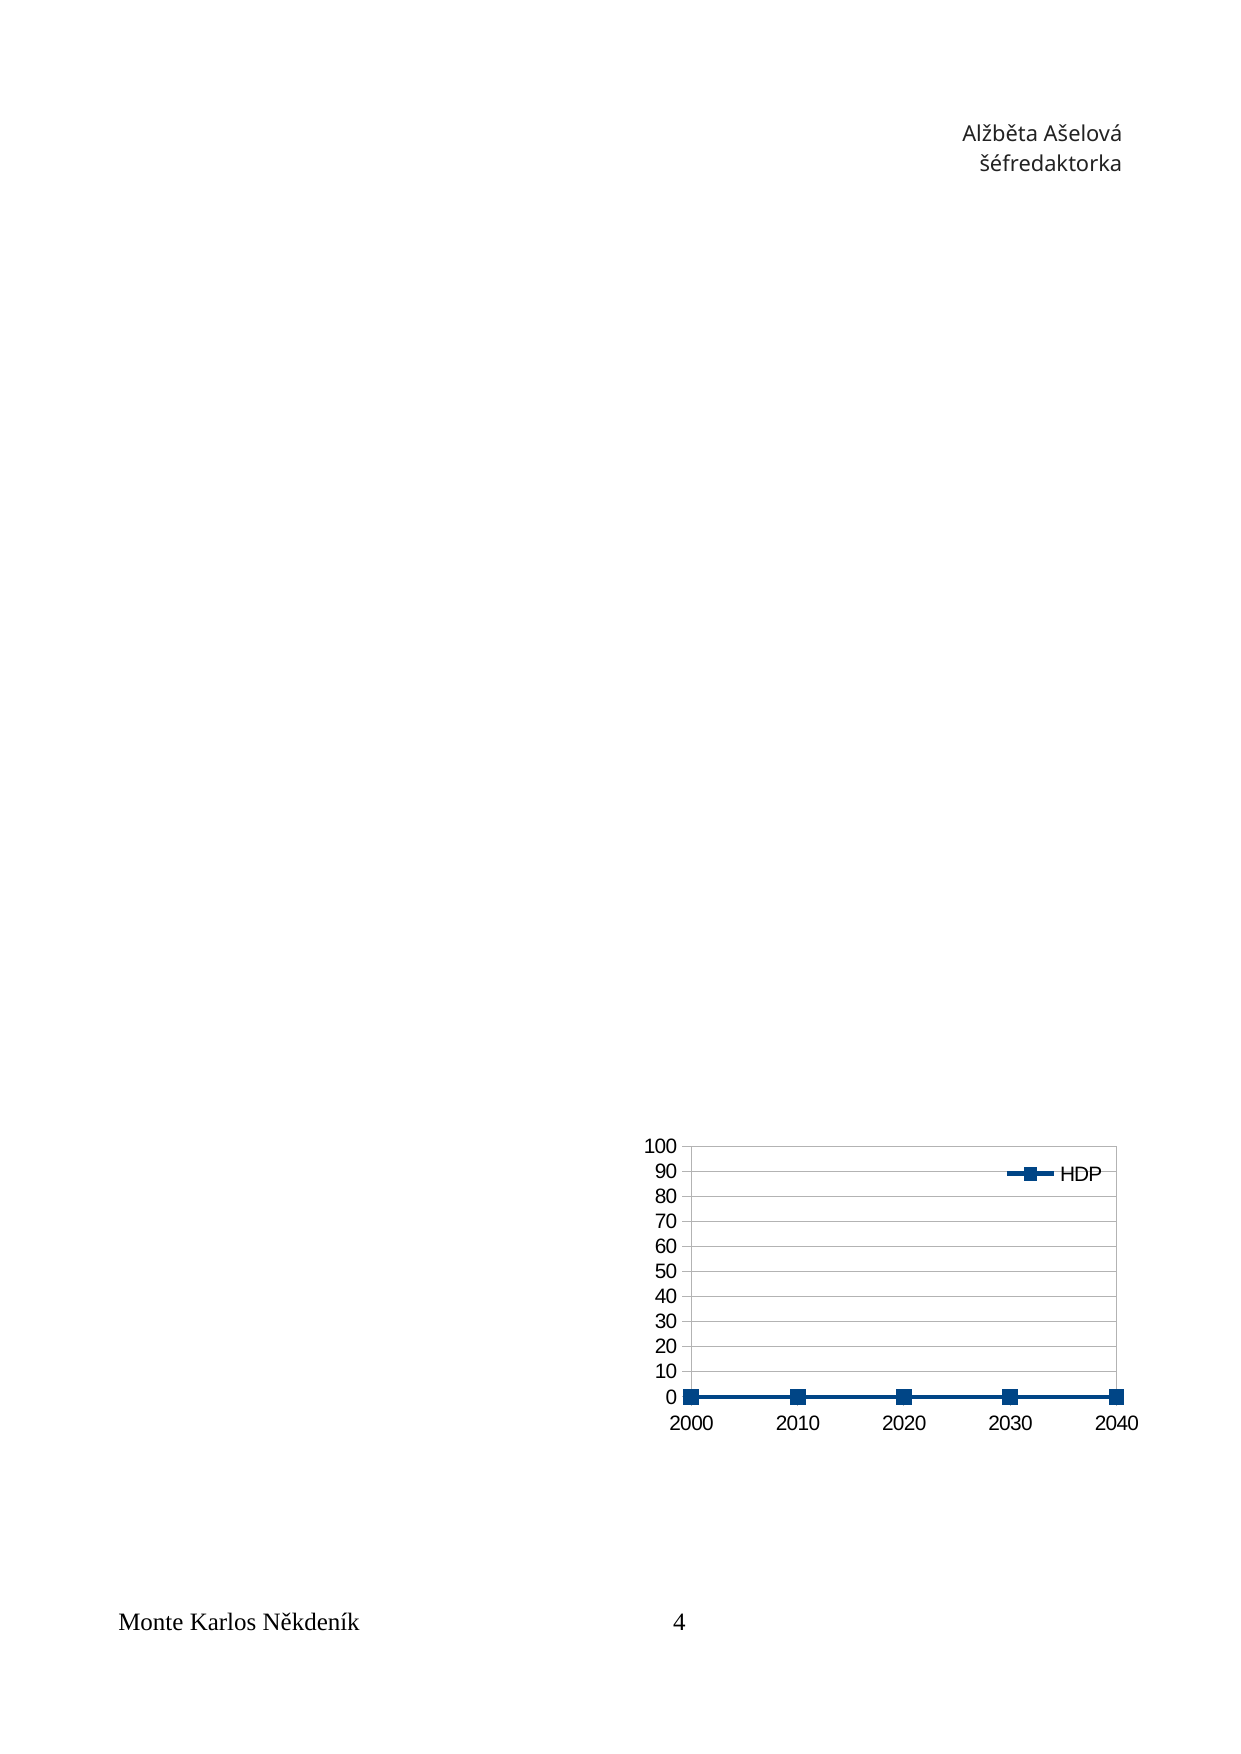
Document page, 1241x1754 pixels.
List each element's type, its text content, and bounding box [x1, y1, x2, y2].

text šéfredaktorka [118, 148, 1122, 178]
text Alžběta Ašelová [118, 118, 1122, 148]
